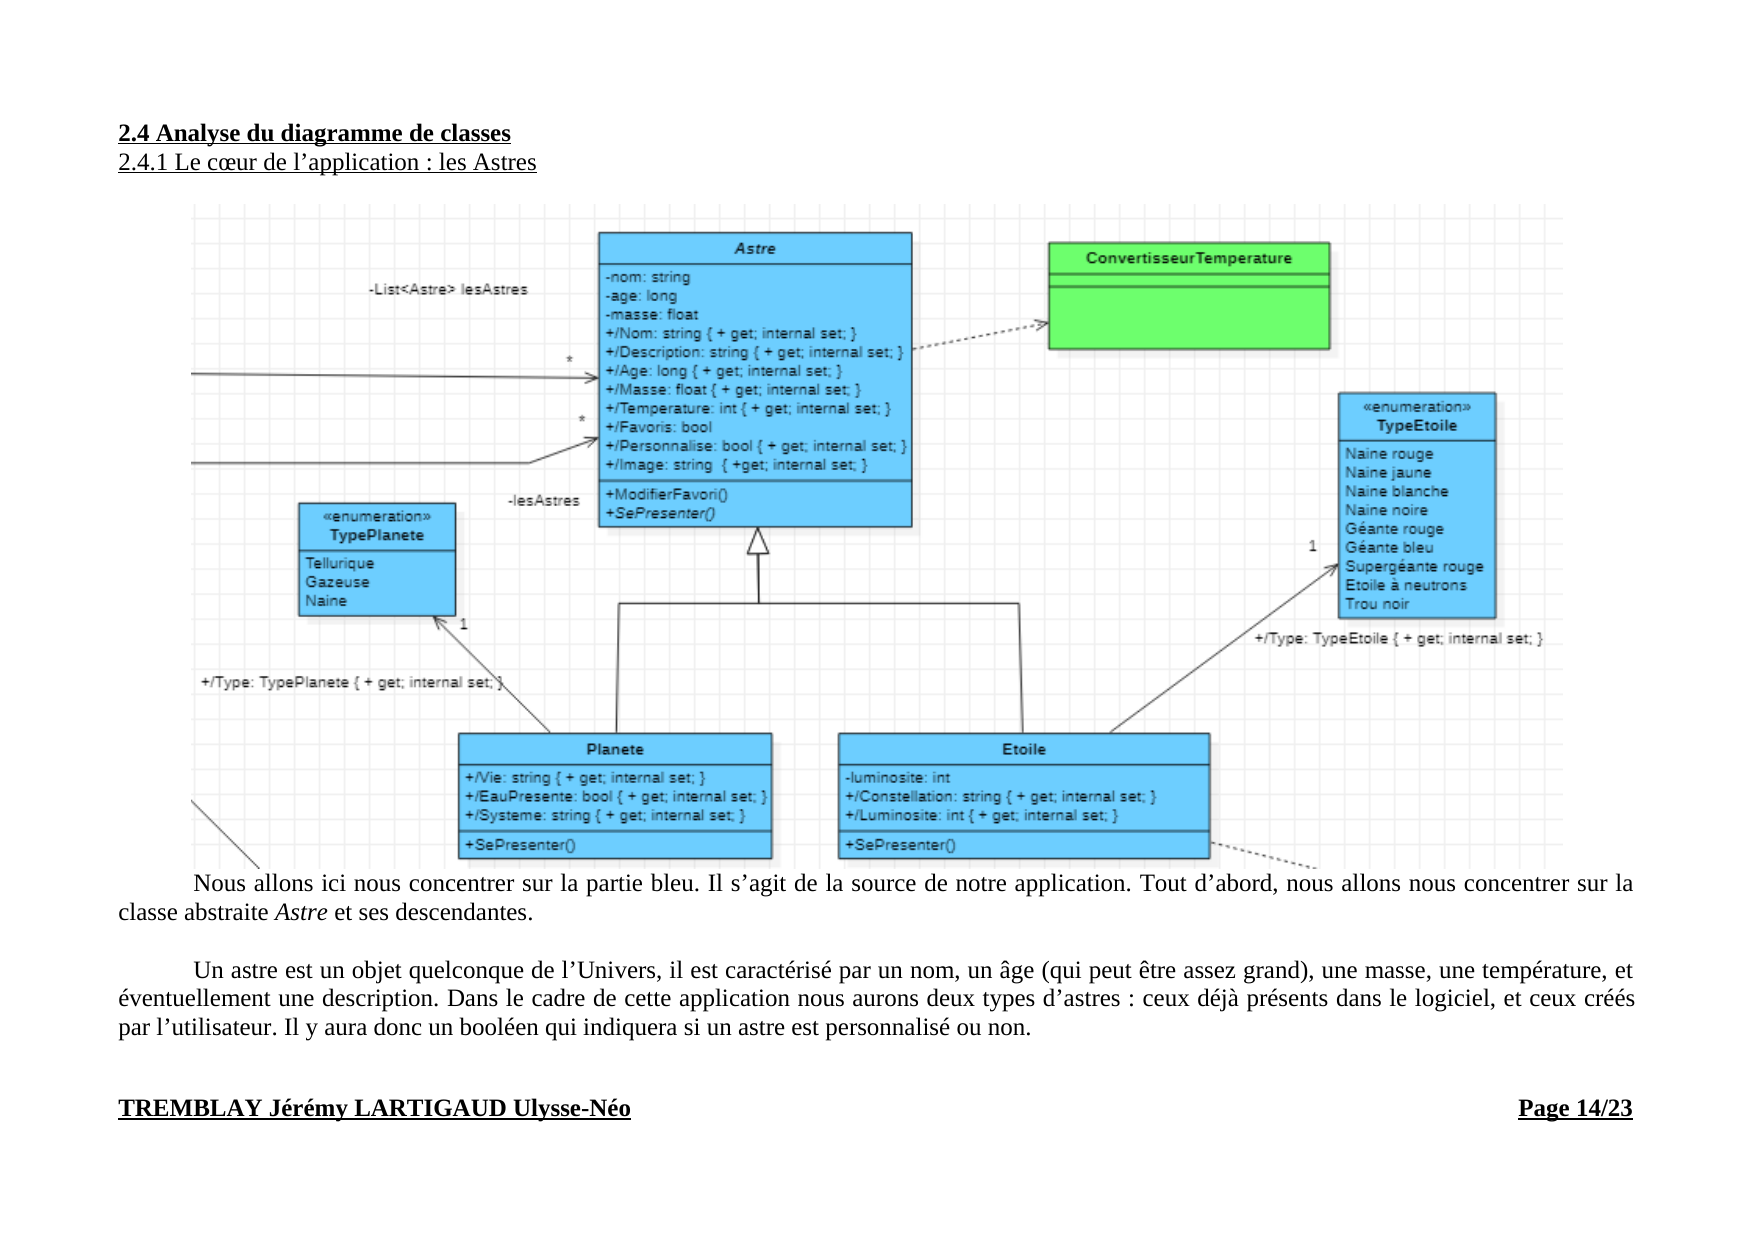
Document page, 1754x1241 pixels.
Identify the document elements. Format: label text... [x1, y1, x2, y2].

text Un astre est un objet quelconque de l’Univers, il est caractérisé par un nom, un âge (qui peut être assez grand), une masse, une température, et éventuellement une description. Dans le cadre de cette application nous aurons deux types d’astres : ceux déjà présents dans le logiciel, et ceux créés par l’utilisateur. Il y aura donc un booléen qui indiquera si un astre est personnalisé ou non. [118, 955, 1636, 1041]
picture [191, 204, 1563, 869]
text 2.4 Analyse du diagramme de classes [118, 118, 1636, 147]
text 2.4.1 Le cœur de l’application : les Astres [118, 147, 1636, 176]
text Nous allons ici nous concentrer sur la partie bleu. Il s’agit de la source de notre application. Tout d’abord, nous allons nous concentrer sur la classe abstraite Astre et ses descendantes. [118, 233, 1636, 926]
